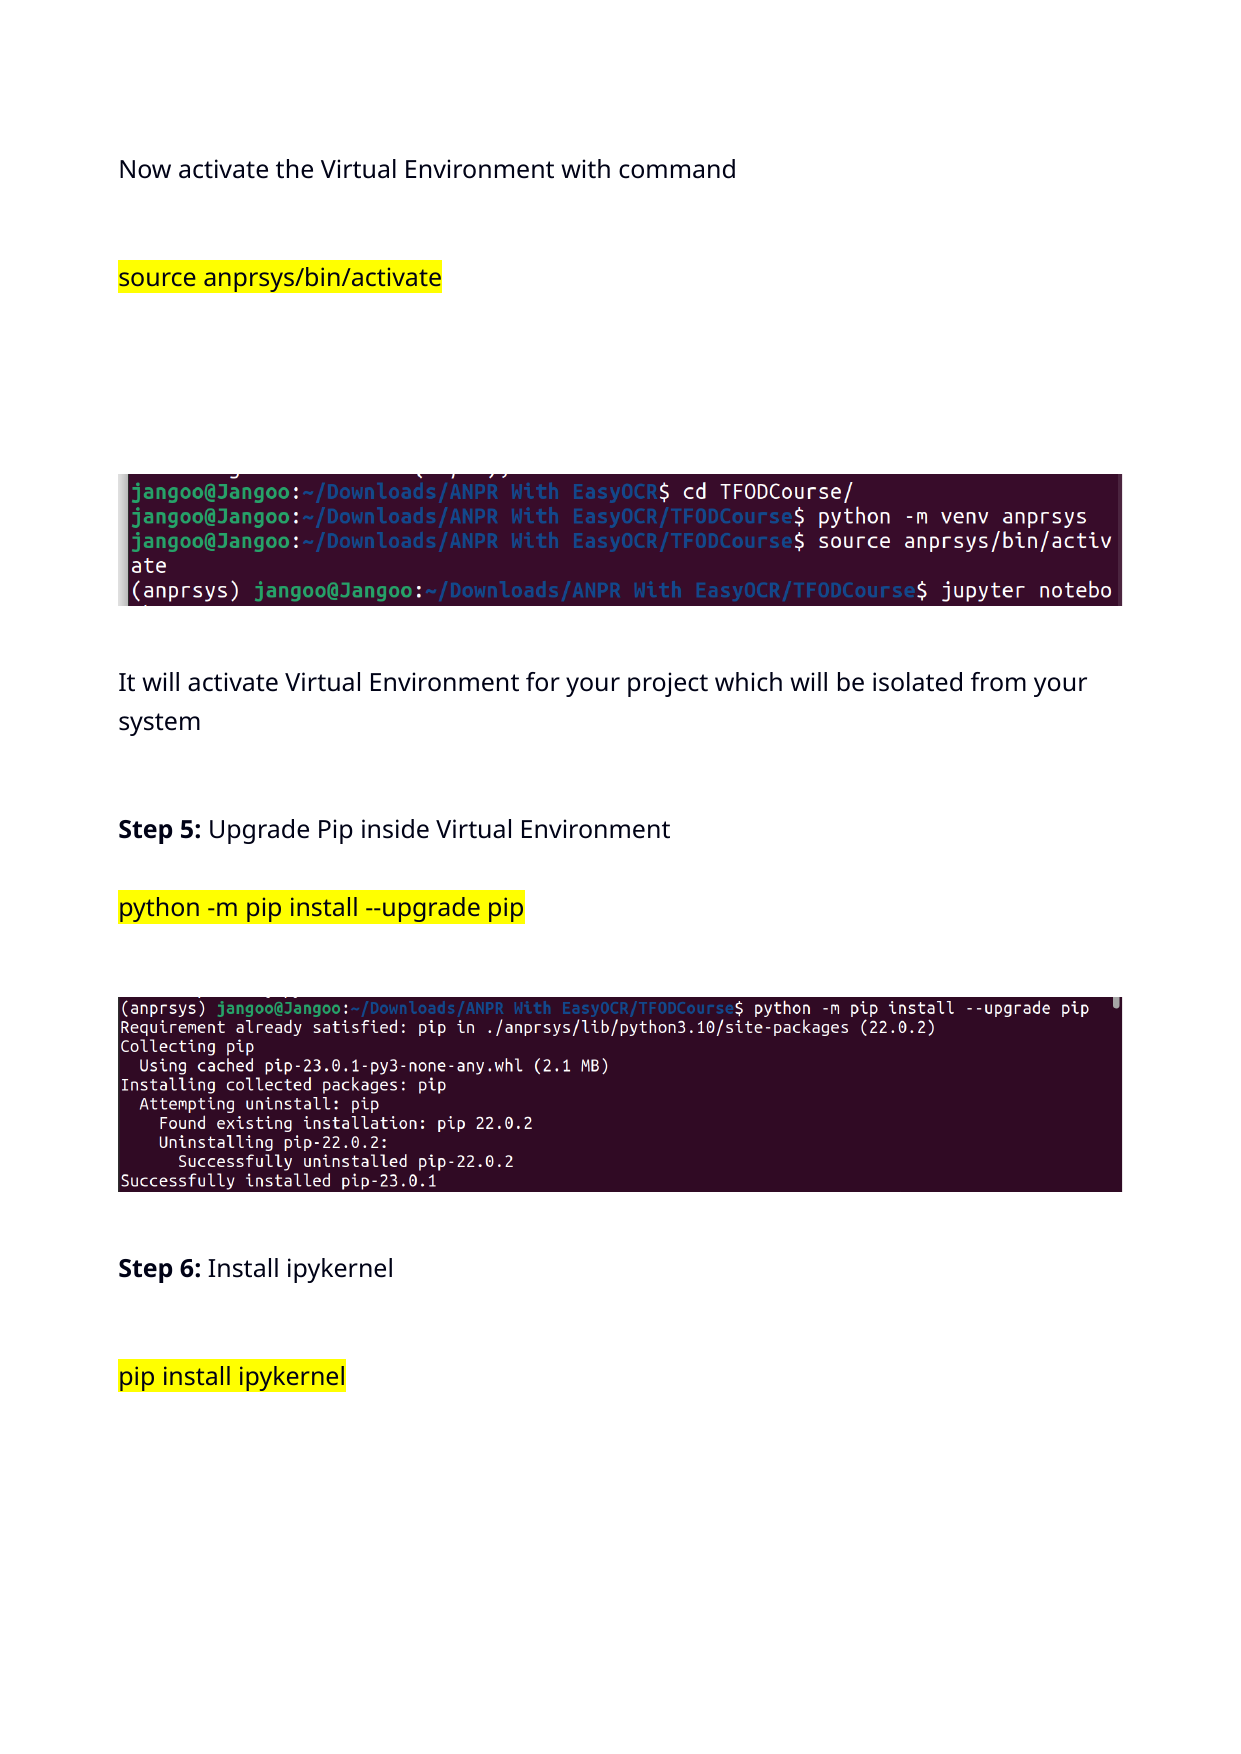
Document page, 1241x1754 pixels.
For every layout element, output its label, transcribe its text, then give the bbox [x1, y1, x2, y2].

text Now activate the Virtual Environment with command [118, 118, 1122, 186]
text Step 6: Install ipykernel [118, 1251, 1122, 1285]
text Step 5: Upgrade Pip inside Virtual Environment python -m pip install --upgrade pip [118, 811, 1122, 924]
picture [118, 997, 1123, 1192]
text pip install ipykernel [118, 1358, 1122, 1392]
picture [118, 474, 1123, 606]
text source anprsys/bin/activate [118, 259, 1122, 293]
text It will activate Virtual Environment for your project which will be isolated from your system [118, 665, 1122, 738]
